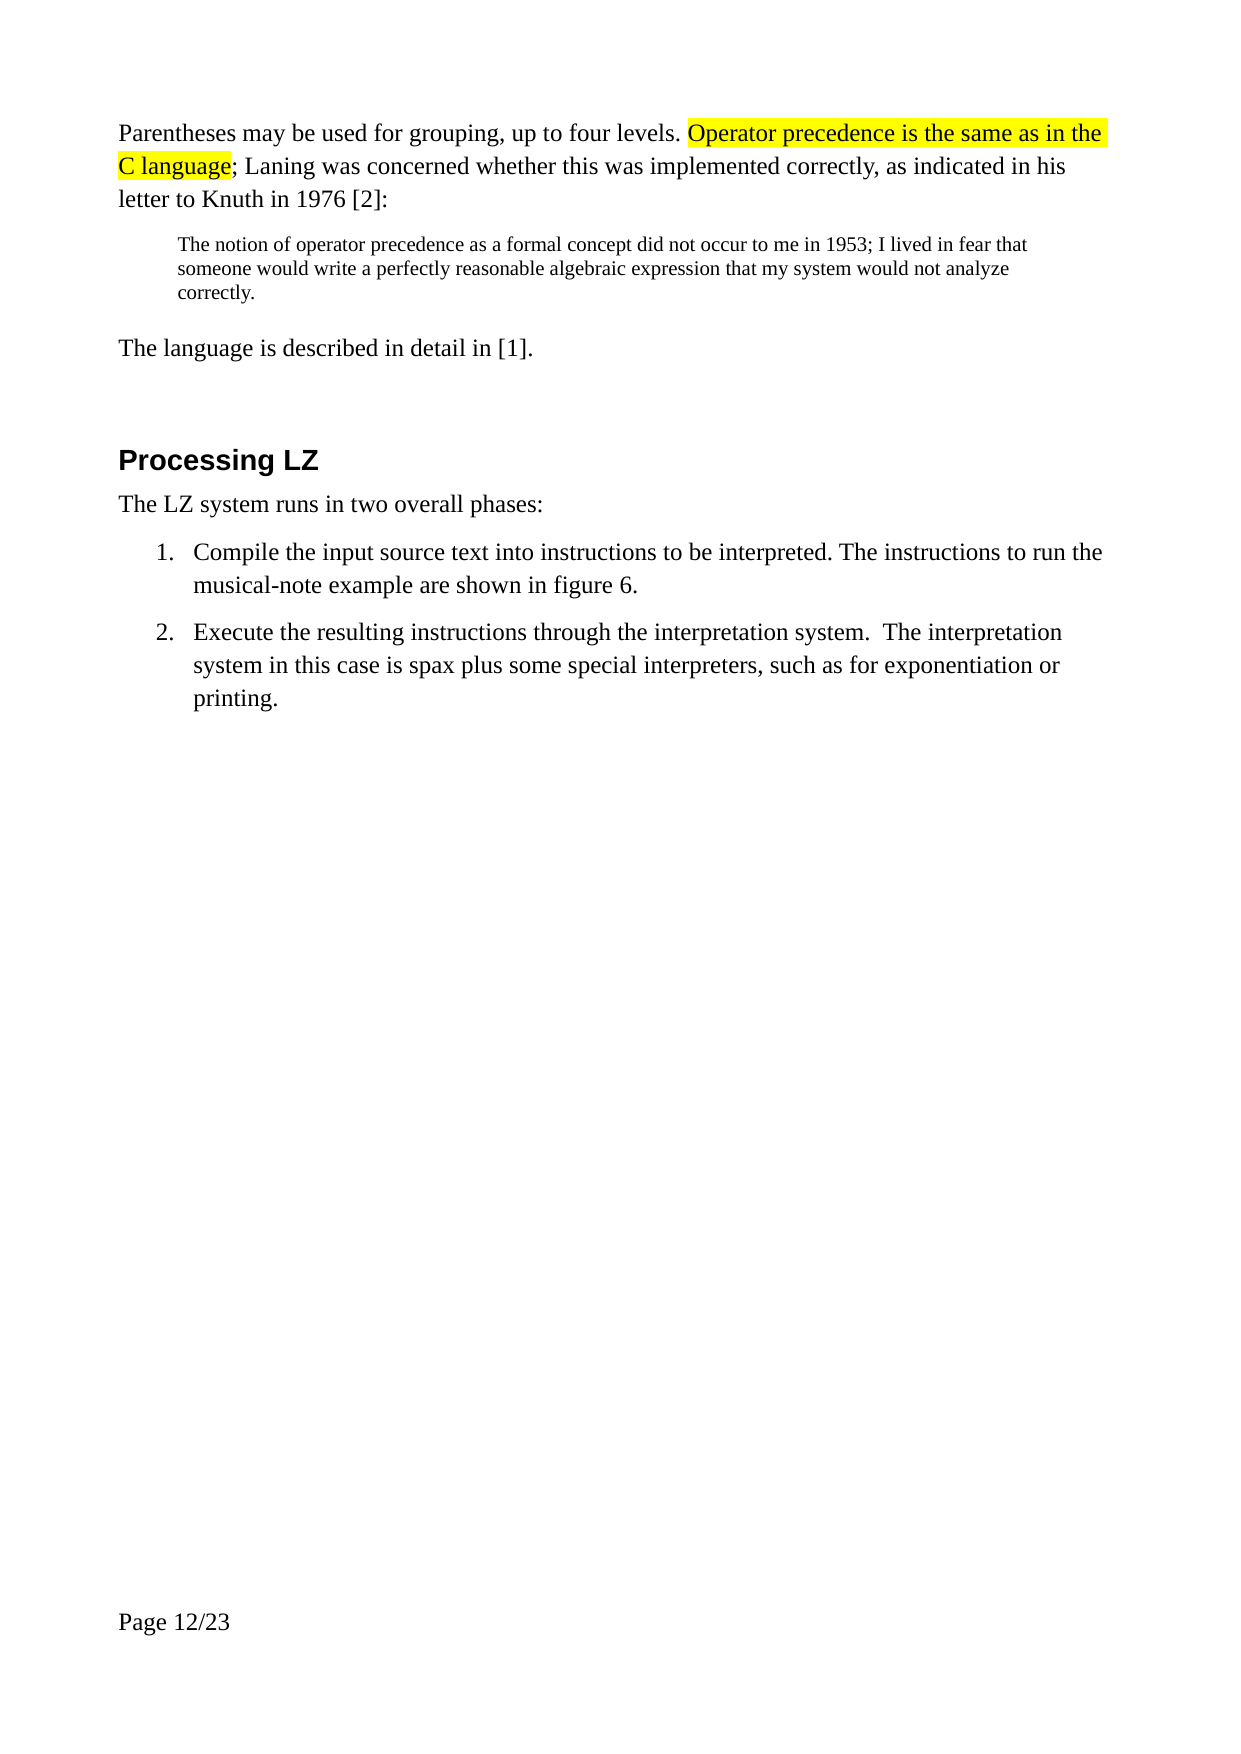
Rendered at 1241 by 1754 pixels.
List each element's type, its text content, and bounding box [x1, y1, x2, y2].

text Parentheses may be used for grouping, up to four levels. Operator precedence is the same as in the C language; Laning was concerned whether this was implemented correctly, as indicated in his letter to Knuth in 1976 [2]: [118, 118, 1122, 213]
text The language is described in detail in [1]. [118, 333, 1122, 362]
list Execute the resulting instructions through the interpretation system. The interpretation system in this case is spax plus some special interpreters, such as for exponentiation or printing. [156, 617, 1122, 712]
list Compile the input source text into instructions to be interpreted. The instructions to run the musical-note example are shown in figure 6. [156, 537, 1122, 599]
text The notion of operator precedence as a formal concept did not occur to me in 1953; I lived in fear that someone would write a perfectly reasonable algebraic expression that my system would not analyze correctly. [177, 232, 1063, 304]
subtitle Processing LZ [118, 443, 1122, 477]
text The LZ system runs in two overall phases: [118, 489, 1122, 518]
